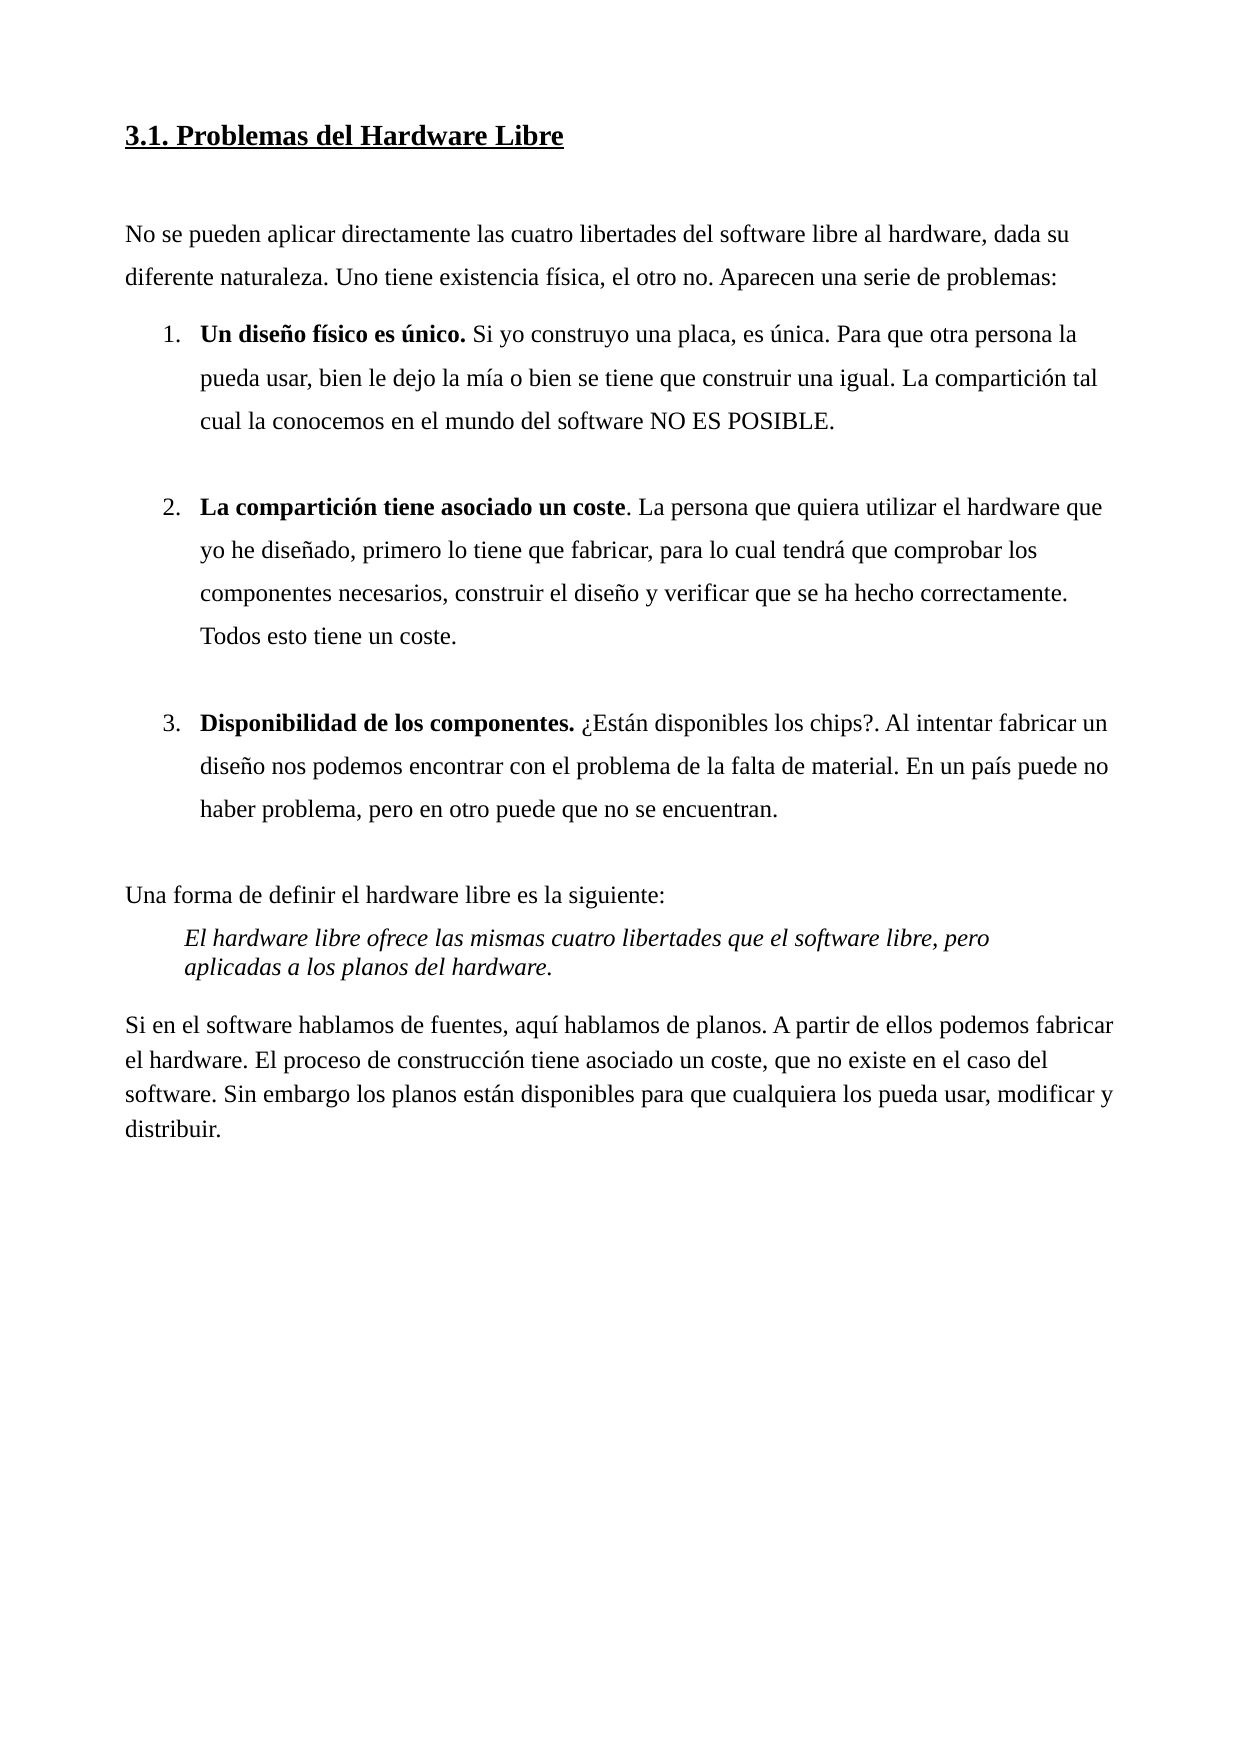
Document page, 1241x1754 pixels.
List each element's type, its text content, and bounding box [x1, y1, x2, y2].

list La compartición tiene asociado un coste. La persona que quiera utilizar el hardware que yo he diseñado, primero lo tiene que fabricar, para lo cual tendrá que comprobar los componentes necesarios, construir el diseño y verificar que se ha hecho correctamente. Todos esto tiene un coste. [162, 492, 1122, 650]
text Una forma de definir el hardware libre es la siguiente: [125, 880, 1122, 909]
text Si en el software hablamos de fuentes, aquí hablamos de planos. A partir de ellos podemos fabricar el hardware. El proceso de construcción tiene asociado un coste, que no existe en el caso del software. Sin embargo los planos están disponibles para que cualquiera los pueda usar, modificar y distribuir. [125, 1010, 1122, 1142]
list Disponibilidad de los componentes. ¿Están disponibles los chips?. Al intentar fabricar un diseño nos podemos encontrar con el problema de la falta de material. En un país puede no haber problema, pero en otro puede que no se encuentran. [162, 708, 1122, 823]
text No se pueden aplicar directamente las cuatro libertades del software libre al hardware, dada su diferente naturaleza. Uno tiene existencia física, el otro no. Aparecen una serie de problemas: [125, 219, 1122, 291]
text El hardware libre ofrece las mismas cuatro libertades que el software libre, pero aplicadas a los planos del hardware. [184, 923, 1063, 981]
list Un diseño físico es único. Si yo construyo una placa, es única. Para que otra persona la pueda usar, bien le dejo la mía o bien se tiene que construir una igual. La compartición tal cual la conocemos en el mundo del software NO ES POSIBLE. [162, 319, 1122, 434]
text 3.1. Problemas del Hardware Libre [125, 118, 1122, 152]
